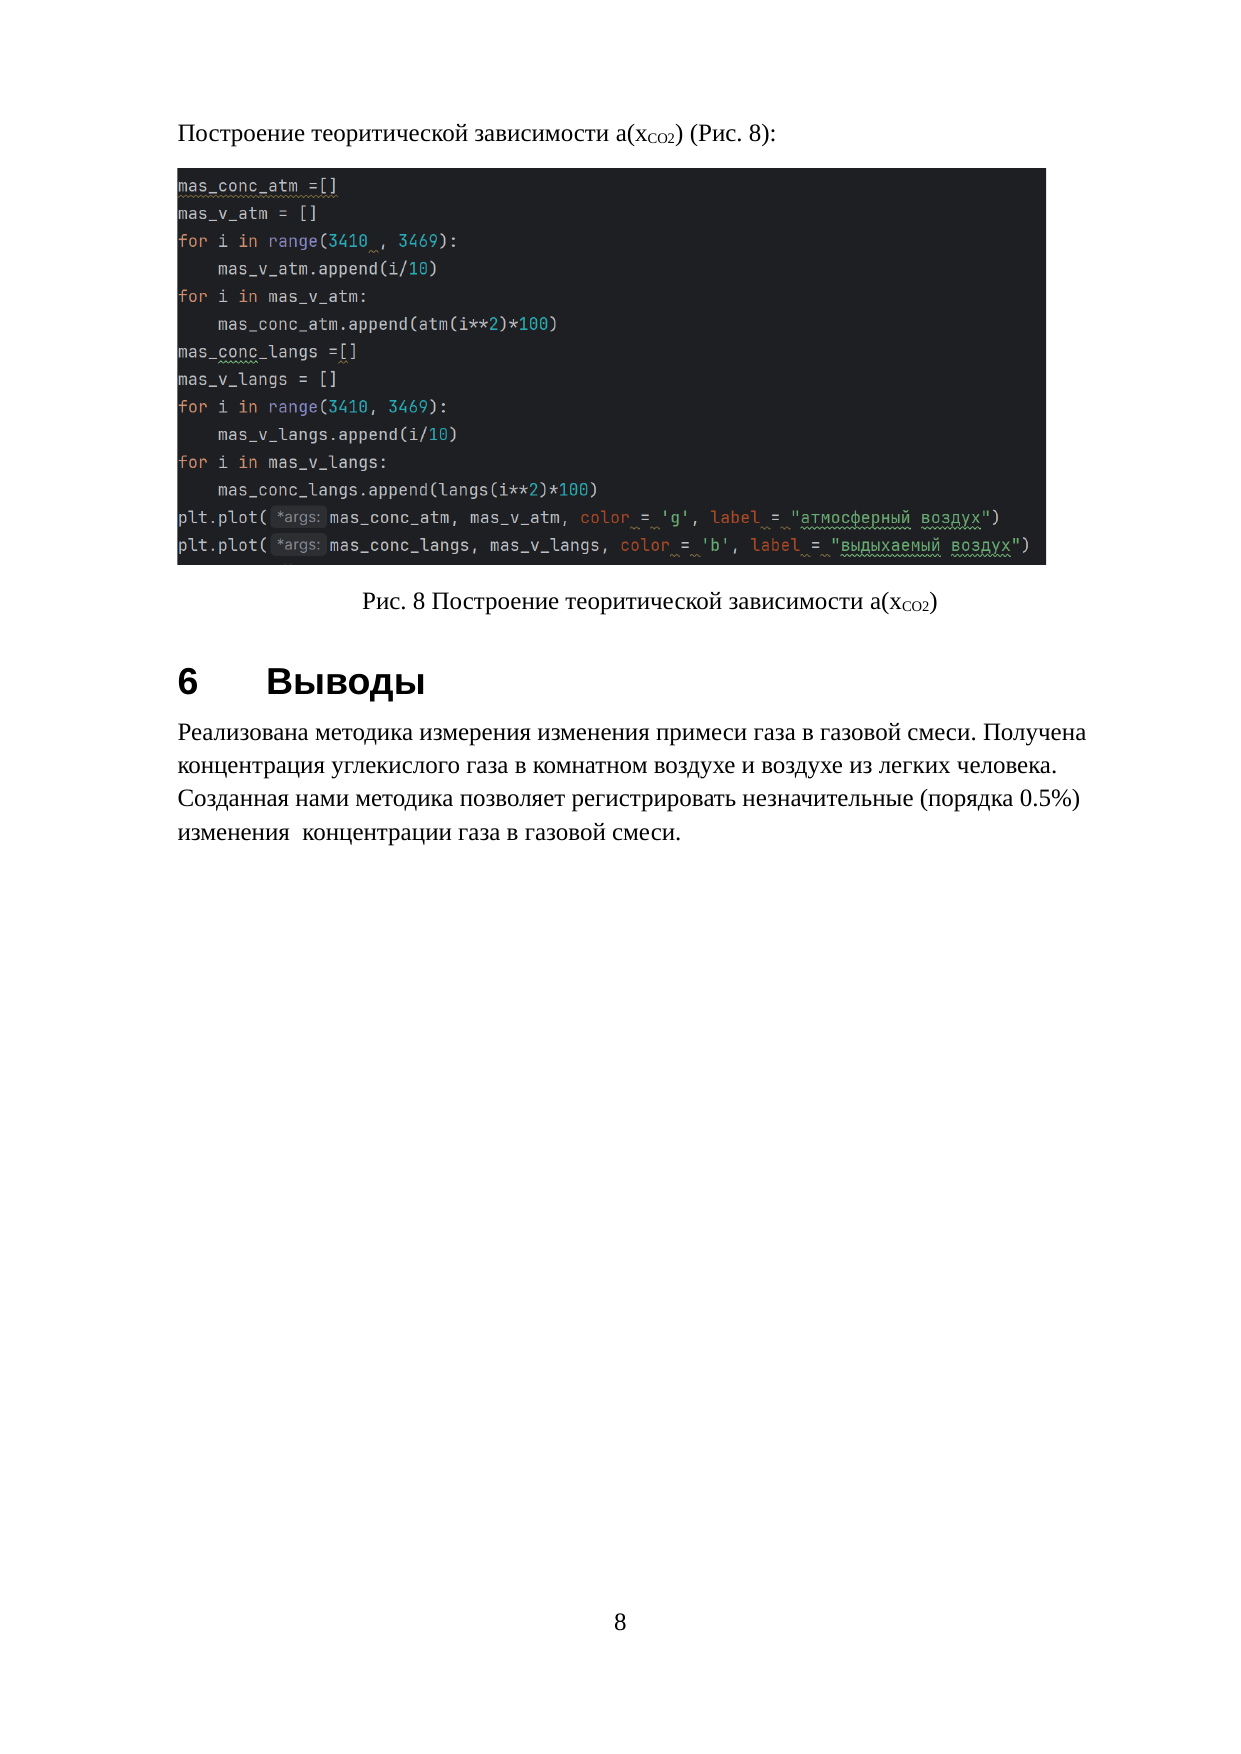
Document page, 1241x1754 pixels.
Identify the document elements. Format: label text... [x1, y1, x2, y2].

text Реализована методика измерения изменения примеси газа в газовой смеси. Получена концентрация углекислого газа в комнатном воздухе и воздухе из легких человека. Созданная нами методика позволяет регистрировать незначительные (порядка 0.5%) изменения концентрации газа в газовой смеси. [177, 717, 1122, 845]
text Построение теоритической зависимости a(xCO2) (Рис. 8): [177, 118, 1122, 147]
text Рис. 8 Построение теоритической зависимости a(xCO2) [177, 586, 1122, 615]
picture [177, 168, 1047, 565]
subtitle Выводы [177, 659, 1093, 702]
